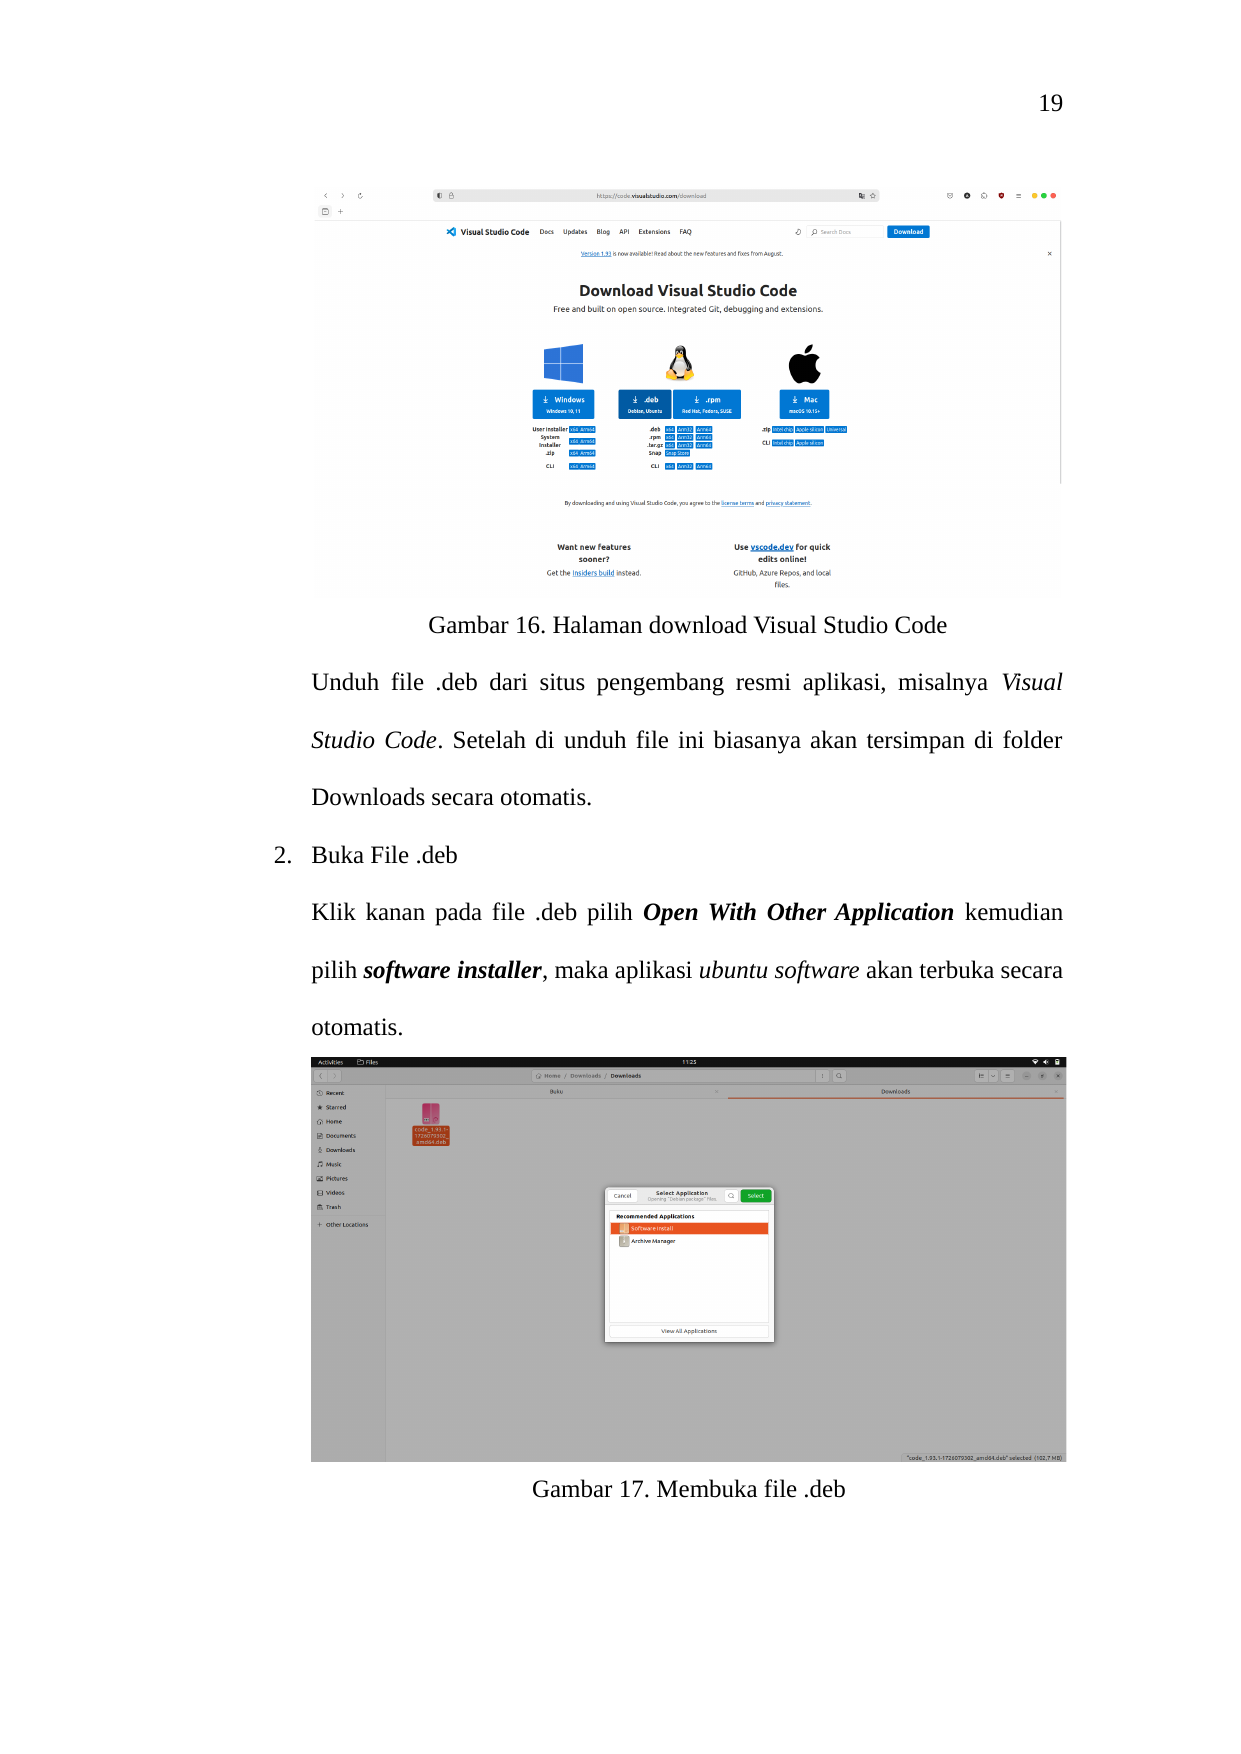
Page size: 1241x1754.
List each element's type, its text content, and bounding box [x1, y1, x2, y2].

list Klik kanan pada file .deb pilih Open With Other Application kemudian pilih software installer, maka aplikasi ubuntu software akan terbuka secara otomatis. [274, 897, 1063, 1041]
list Buka File .deb [274, 840, 1063, 868]
list Unduh file .deb dari situs pengembang resmi aplikasi, misalnya Visual Studio Code. Setelah di unduh file ini biasanya akan tersimpan di folder Downloads secara otomatis. [274, 165, 1063, 811]
list Gambar 16. Halaman download Visual Studio Code [314, 598, 1061, 638]
list Gambar 17. Membuka file .deb [311, 1462, 1066, 1503]
picture [311, 1057, 1067, 1462]
picture [314, 187, 1062, 598]
list [311, 1045, 1066, 1057]
